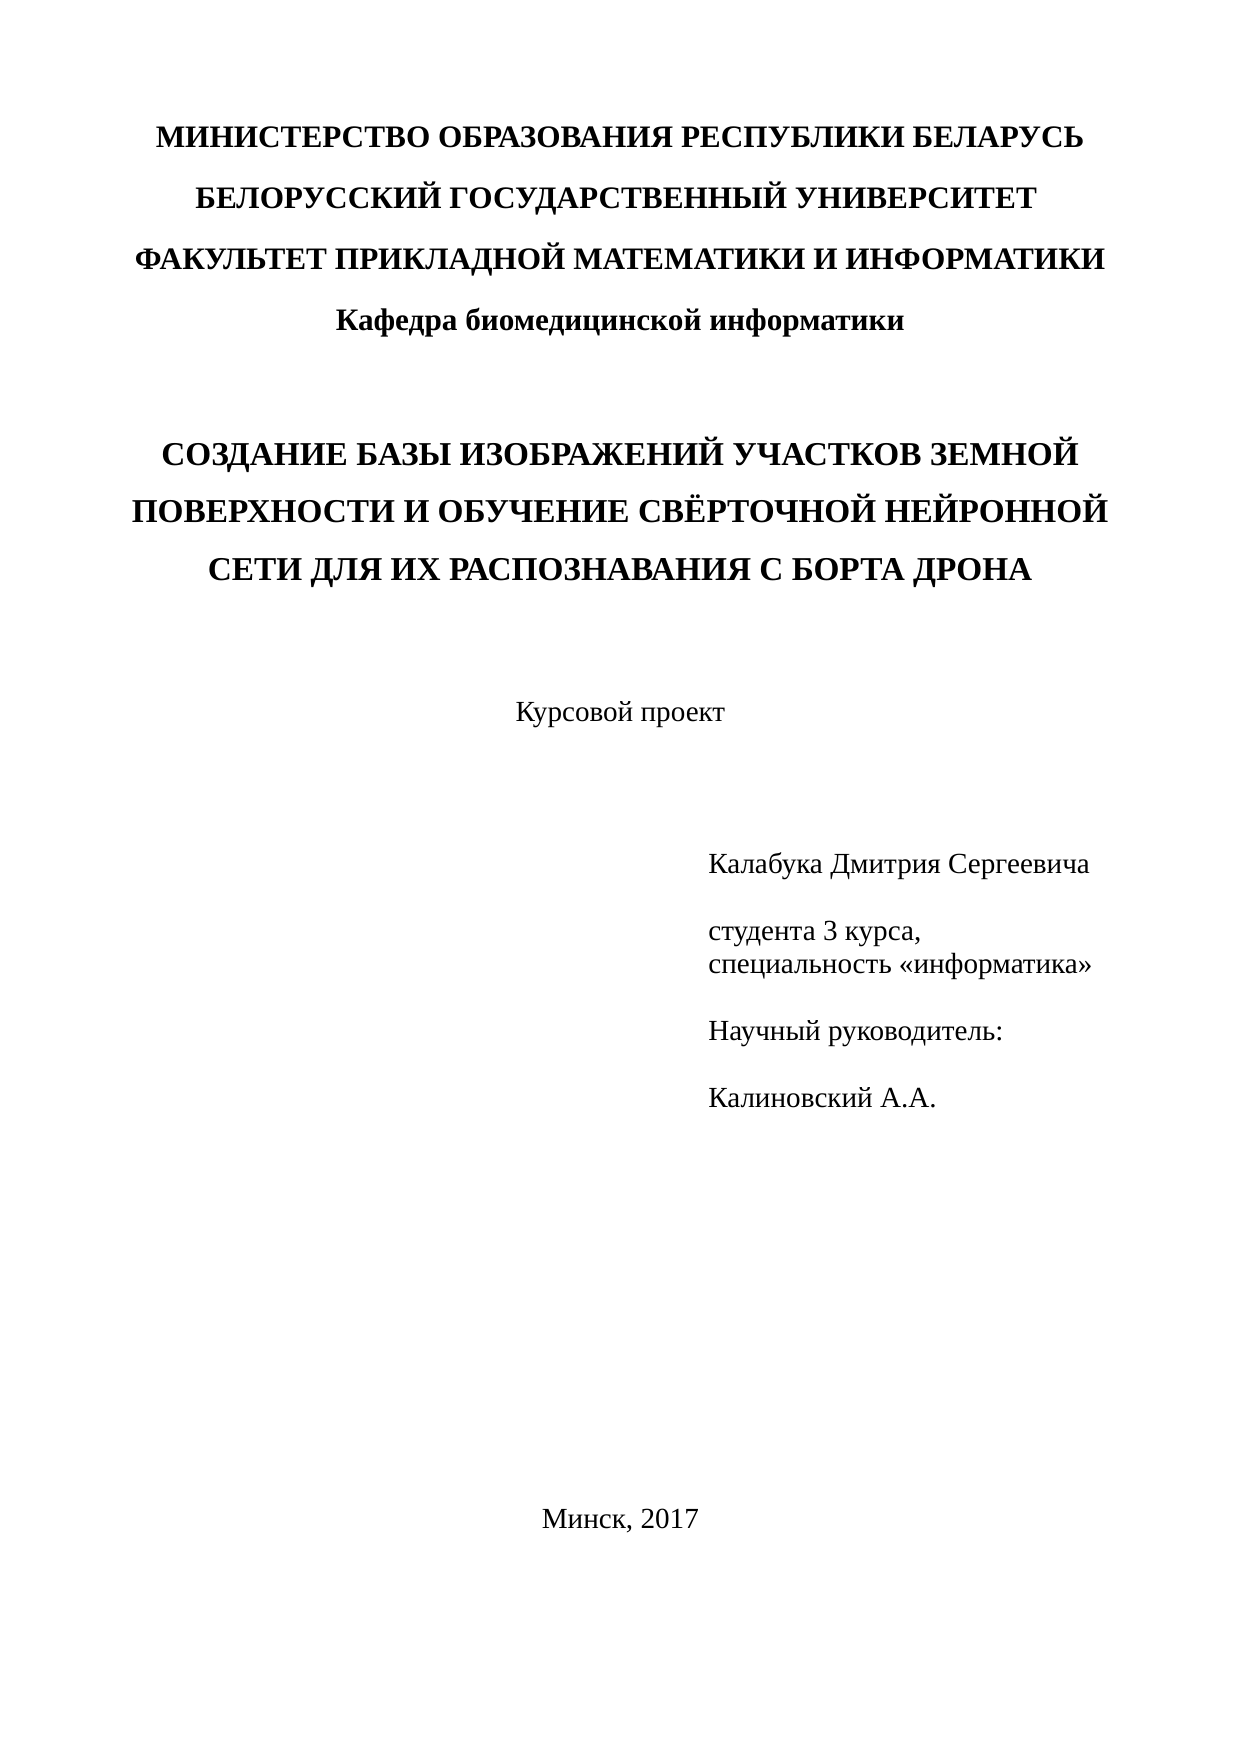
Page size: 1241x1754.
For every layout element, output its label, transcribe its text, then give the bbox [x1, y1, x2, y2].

text Минск, 2017 [118, 1501, 1122, 1534]
text специальность «информатика» [708, 946, 1122, 980]
text Курсовой проект [118, 694, 1122, 727]
text МИНИСТЕРСТВО ОБРАЗОВАНИЯ РЕСПУБЛИКИ БЕЛАРУСЬ [118, 118, 1122, 154]
text Научный руководитель: [708, 1013, 1122, 1047]
text Калабука Дмитрия Сергеевича [708, 846, 1122, 879]
text студента 3 курса, [708, 913, 1122, 946]
text Кафедра биомедицинской информатики [118, 301, 1122, 337]
text СОЗДАНИЕ БАЗЫ ИЗОБРАЖЕНИЙ УЧАСТКОВ ЗЕМНОЙ ПОВЕРХНОСТИ И ОБУЧЕНИЕ СВЁРТОЧНОЙ НЕЙРОННОЙ СЕТИ ДЛЯ ИХ РАСПОЗНАВАНИЯ С БОРТА ДРОНА [118, 434, 1122, 587]
text Калиновский А.А. [708, 1081, 1122, 1114]
text БЕЛОРУССКИЙ ГОСУДАРСТВЕННЫЙ УНИВЕРСИТЕТ [118, 179, 1122, 215]
text ФАКУЛЬТЕТ ПРИКЛАДНОЙ МАТЕМАТИКИ И ИНФОРМАТИКИ [118, 240, 1122, 276]
